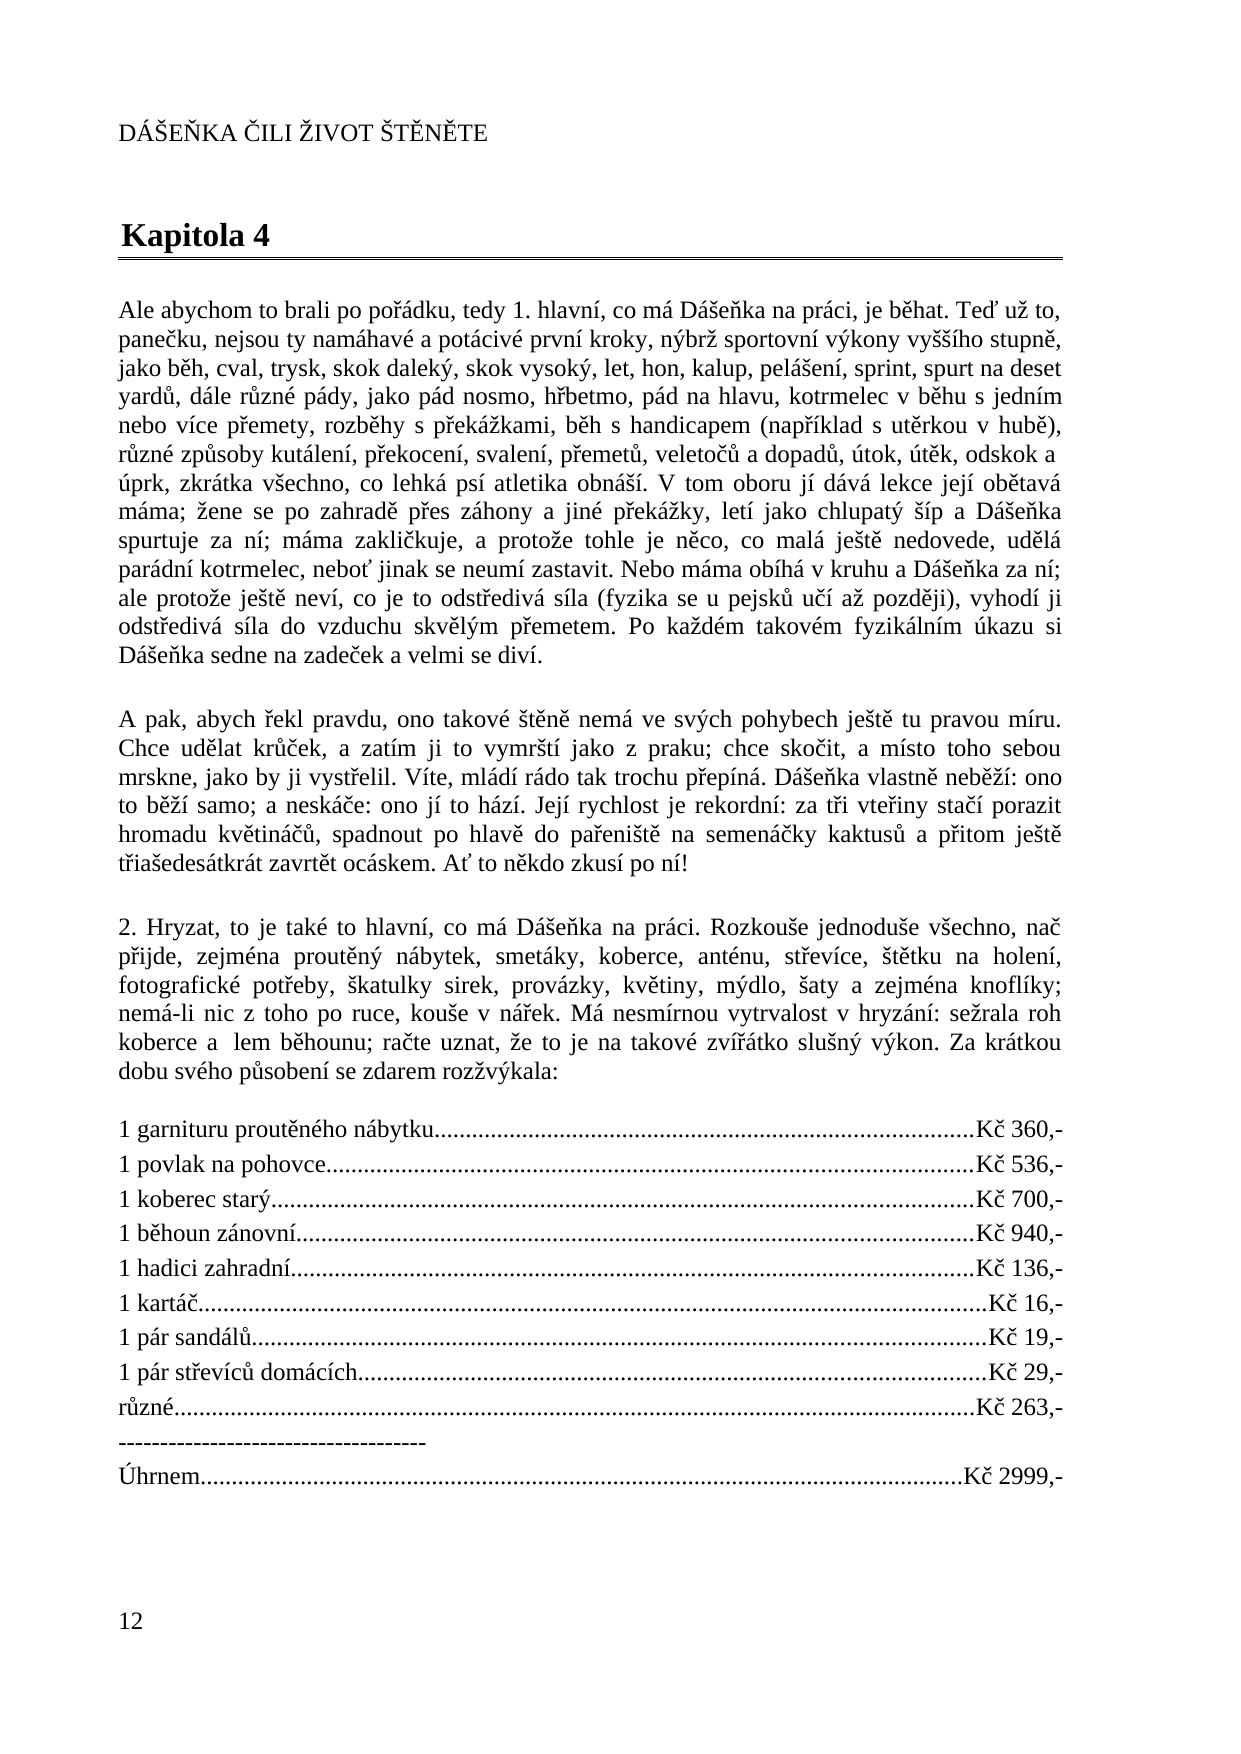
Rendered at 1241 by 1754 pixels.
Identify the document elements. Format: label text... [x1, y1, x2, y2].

text 2. Hryzat, to je také to hlavní, co má Dášeňka na práci. Rozkouše jednoduše všechno, nač přijde, zejména proutěný nábytek, smetáky, koberce, anténu, střevíce, štětku na holení, fotografické potřeby, škatulky sirek, provázky, květiny, mýdlo, šaty a zejména knoflíky; nemá-li nic z toho po ruce, kouše v nářek. Má nesmírnou vytrvalost v hryzání: sežrala roh koberce a lem běhounu; račte uznat, že to je na takové zvířátko slušný výkon. Za krátkou dobu svého působení se zdarem rozžvýkala: [118, 912, 1063, 1085]
text 1 hadici zahradní Kč 136,- [118, 1253, 1063, 1282]
text ------------------------------------- [118, 1427, 1063, 1455]
text A pak, abych řekl pravdu, ono takové štěně nemá ve svých pohybech ještě tu pravou míru. Chce udělat krůček, a zatím ji to vymrští jako z praku; chce skočit, a místo toho sebou mrskne, jako by ji vystřelil. Víte, mládí rádo tak trochu přepíná. Dášeňka vlastně neběží: ono to běží samo; a neskáče: ono jí to hází. Její rychlost je rekordní: za tři vteřiny stačí porazit hromadu květináčů, spadnout po hlavě do pařeniště na semenáčky kaktusů a přitom ještě třiašedesátkrát zavrtět ocáskem. Ať to někdo zkusí po ní! [118, 704, 1063, 877]
text 1 povlak na pohovce Kč 536,- [118, 1149, 1063, 1178]
text 1 garnituru proutěného nábytku Kč 360,- [118, 1114, 1063, 1143]
text různé Kč 263,- [118, 1392, 1063, 1421]
text 1 kartáč Kč 16,- [118, 1288, 1063, 1317]
text 1 pár sandálů Kč 19,- [118, 1322, 1063, 1351]
text Ale abychom to brali po pořádku, tedy 1. hlavní, co má Dášeňka na práci, je běhat. Teď už to, panečku, nejsou ty namáhavé a potácivé první kroky, nýbrž sportovní výkony vyššího stupně, jako běh, cval, trysk, skok daleký, skok vysoký, let, hon, kalup, pelášení, sprint, spurt na deset yardů, dále různé pády, jako pád nosmo, hřbetmo, pád na hlavu, kotrmelec v běhu s jedním nebo více přemety, rozběhy s překážkami, běh s handicapem (například s utěrkou v hubě), různé způsoby kutálení, překocení, svalení, přemetů, veletočů a dopadů, útok, útěk, odskok a úprk, zkrátka všechno, co lehká psí atletika obnáší. V tom oboru jí dává lekce její obětavá máma; žene se po zahradě přes záhony a jiné překážky, letí jako chlupatý šíp a Dášeňka spurtuje za ní; máma zakličkuje, a protože tohle je něco, co malá ještě nedovede, udělá parádní kotrmelec, neboť jinak se neumí zastavit. Nebo máma obíhá v kruhu a Dášeňka za ní; ale protože ještě neví, co je to odstředivá síla (fyzika se u pejsků učí až později), vyhodí ji odstředivá síla do vzduchu skvělým přemetem. Po každém takovém fyzikálním úkazu si Dášeňka sedne na zadeček a velmi se diví. [118, 295, 1063, 669]
text 1 pár střevíců domácích Kč 29,- [118, 1357, 1063, 1386]
text 1 běhoun zánovní Kč 940,- [118, 1218, 1063, 1247]
text Úhrnem Kč 2999,- [118, 1461, 1063, 1490]
text 1 koberec starý Kč 700,- [118, 1184, 1063, 1212]
subtitle Kapitola 4 [118, 212, 1063, 257]
